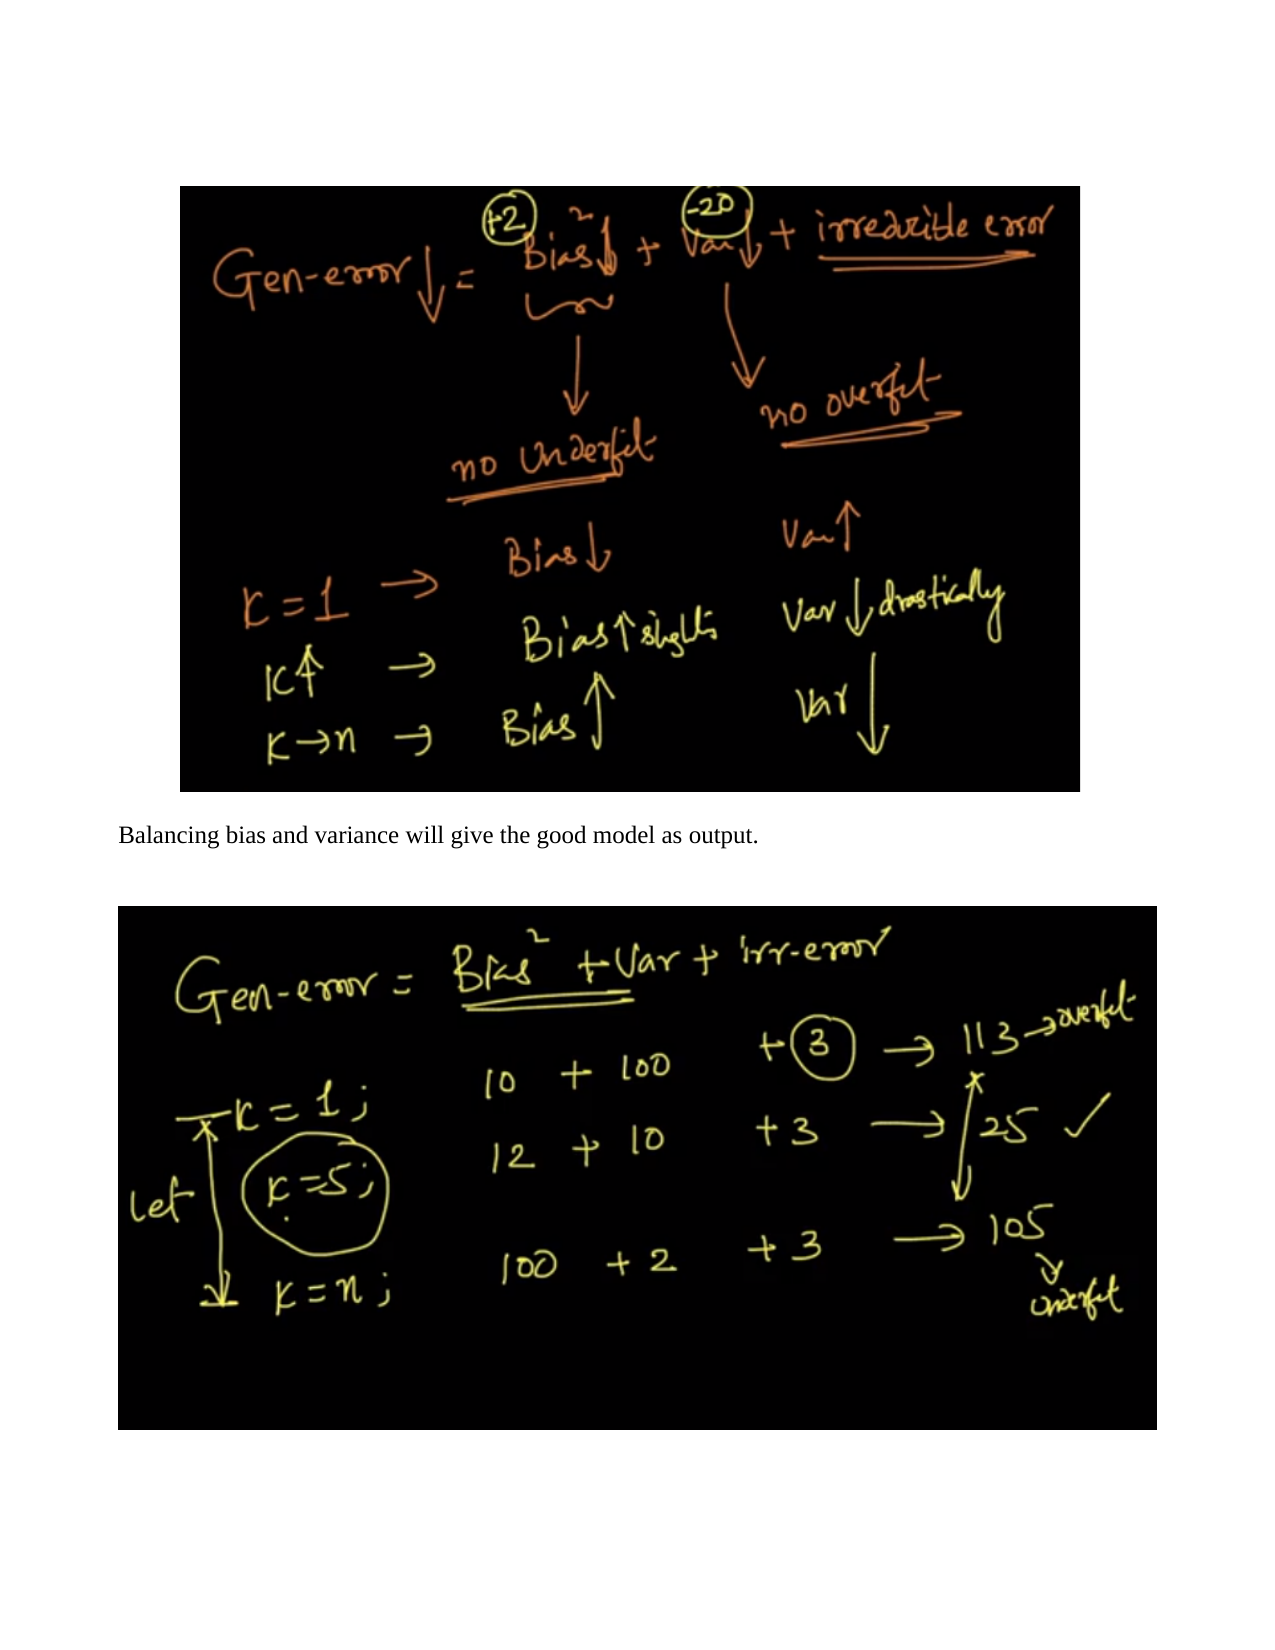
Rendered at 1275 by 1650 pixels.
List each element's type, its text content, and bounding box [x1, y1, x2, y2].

text Balancing bias and variance will give the good model as output. [118, 821, 1157, 849]
picture [180, 186, 1080, 792]
picture [118, 906, 1157, 1430]
